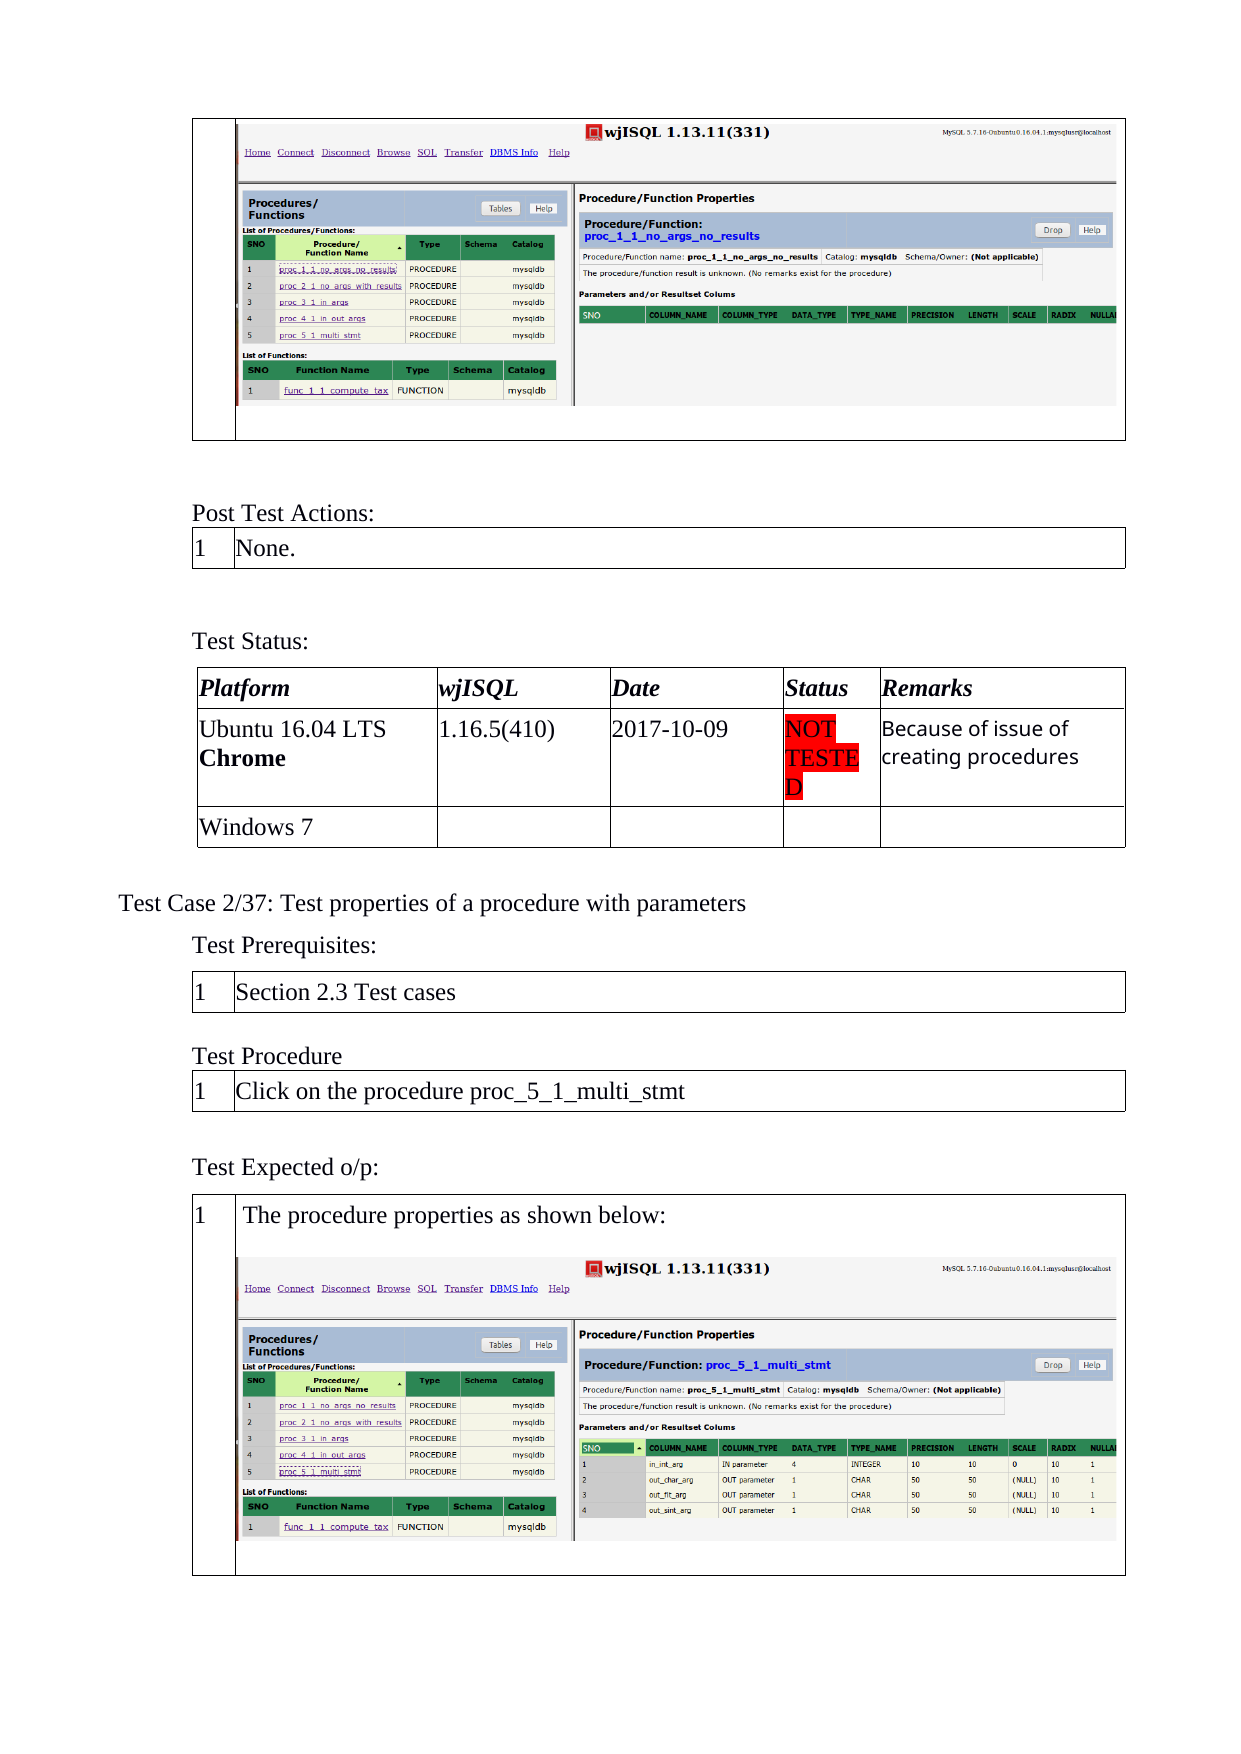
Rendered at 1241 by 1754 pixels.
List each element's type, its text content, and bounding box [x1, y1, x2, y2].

table_cell 1.16.5(410) [438, 709, 610, 806]
text Test Procedure [118, 1041, 1122, 1070]
picture [236, 1257, 1117, 1541]
table_header 1 [193, 528, 234, 568]
table_cell 2017-10-09 [611, 709, 783, 806]
table_cell [784, 807, 880, 847]
table_cell NOT TESTED [784, 709, 880, 806]
table_cell Windows 7 [198, 807, 437, 847]
table_header Status [784, 668, 880, 708]
text Test Expected o/p: [118, 1152, 1122, 1181]
table_cell Because of issue of creating procedures [881, 708, 1125, 806]
table_header Section 2.3 Test cases [235, 972, 1125, 1012]
table_header 1 [193, 1071, 234, 1111]
table_header [236, 119, 1125, 440]
table_cell [438, 807, 610, 847]
table_cell [881, 806, 1125, 847]
table_header wjISQL [438, 668, 610, 708]
table_header None. [235, 528, 1125, 568]
table_header Remarks [881, 668, 1125, 708]
table_header Date [611, 668, 783, 708]
table_cell Ubuntu 16.04 LTS Chrome [198, 709, 437, 806]
table_cell [611, 807, 783, 847]
table_header Click on the procedure proc_5_1_multi_stmt [235, 1071, 1125, 1111]
text Test Case 2/37: Test properties of a procedure with parameters [118, 888, 1122, 917]
text Test Status: [118, 626, 1122, 654]
table_header Platform [198, 668, 437, 708]
table_header 1 [193, 972, 234, 1012]
picture [236, 124, 1117, 406]
table_header [193, 119, 235, 440]
text Test Prerequisites: [118, 930, 1122, 958]
table_header 1 [193, 1195, 235, 1575]
text Post Test Actions: [118, 498, 1122, 527]
table_header The procedure properties as shown below: [236, 1195, 1125, 1575]
